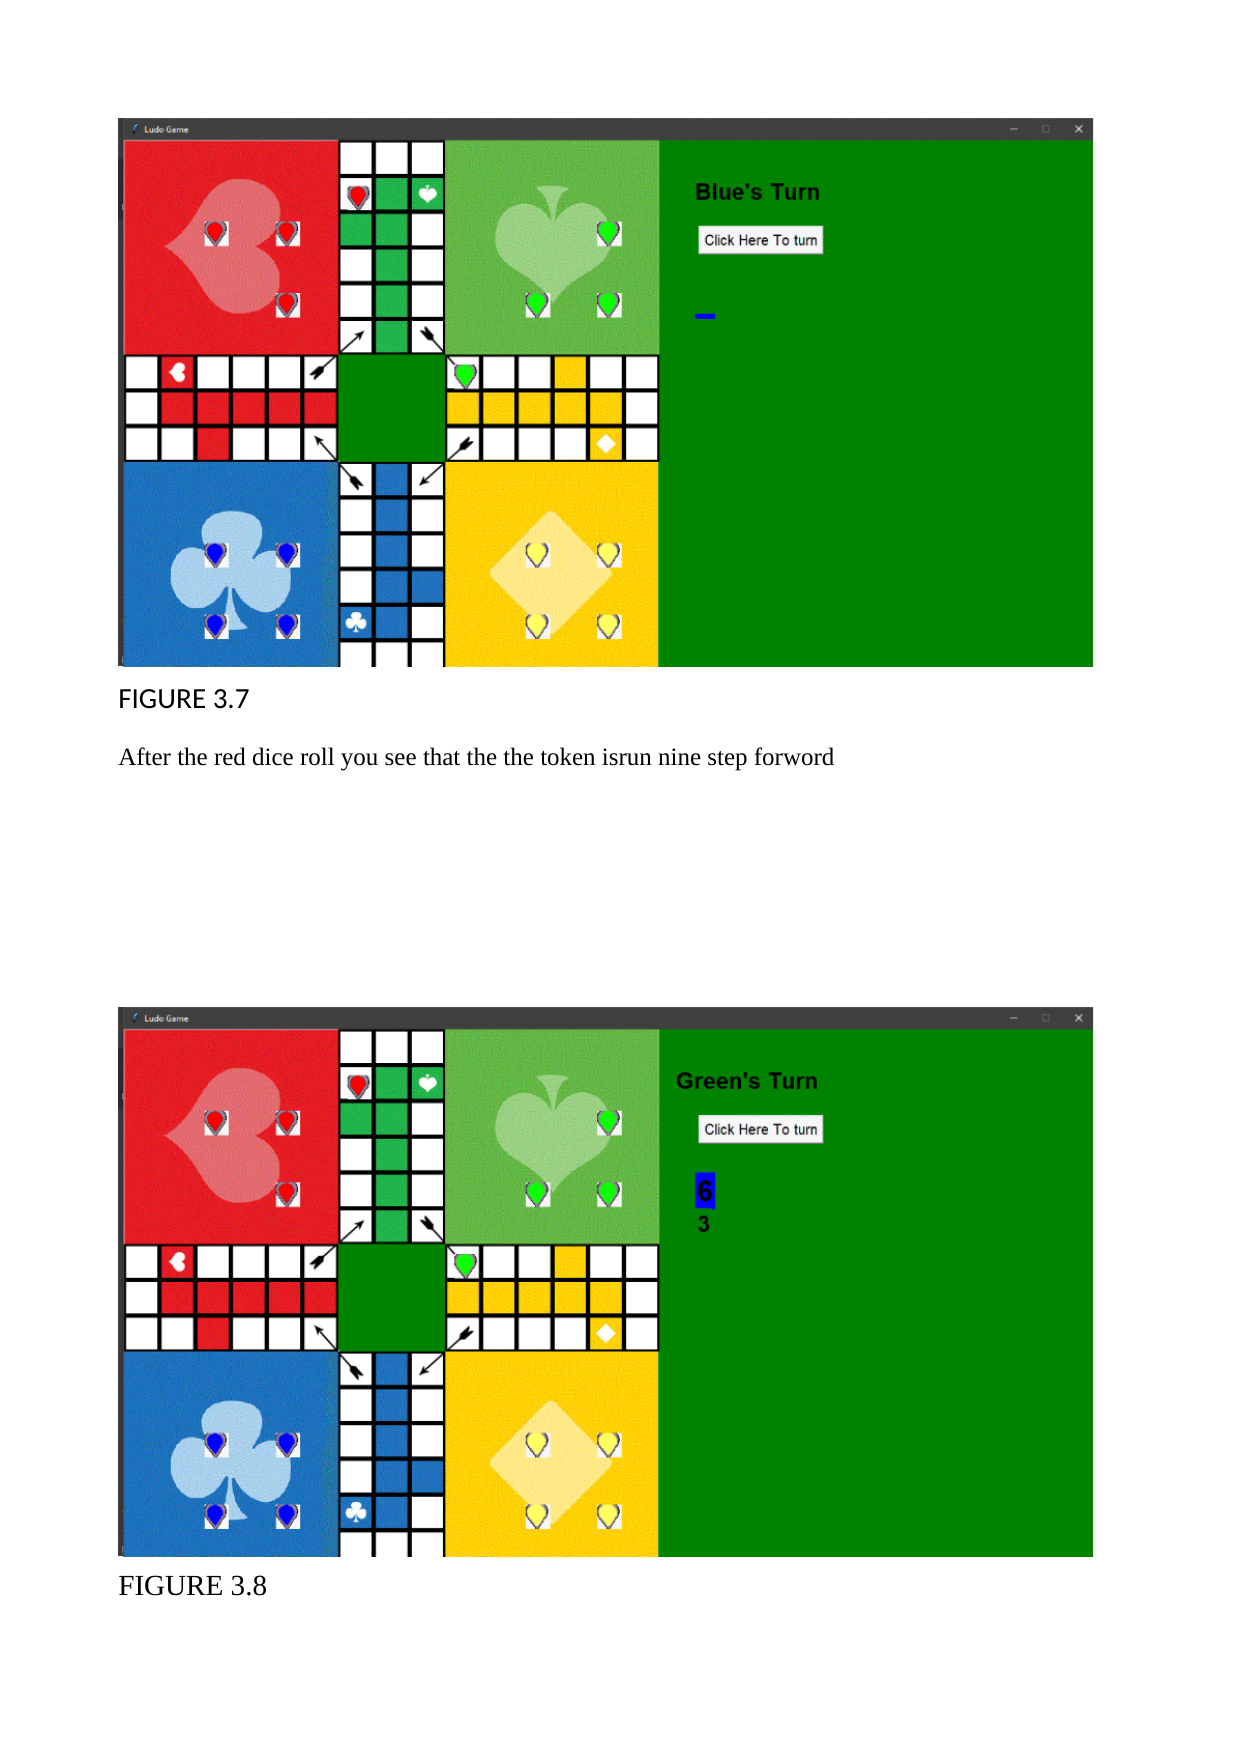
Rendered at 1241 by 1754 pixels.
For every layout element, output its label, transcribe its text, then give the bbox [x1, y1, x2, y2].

text FIGURE 3.7 [118, 118, 1122, 716]
text After the red dice roll you see that the the token isrun nine step forword [118, 742, 1122, 771]
text FIGURE 3.8 [118, 1008, 1122, 1601]
